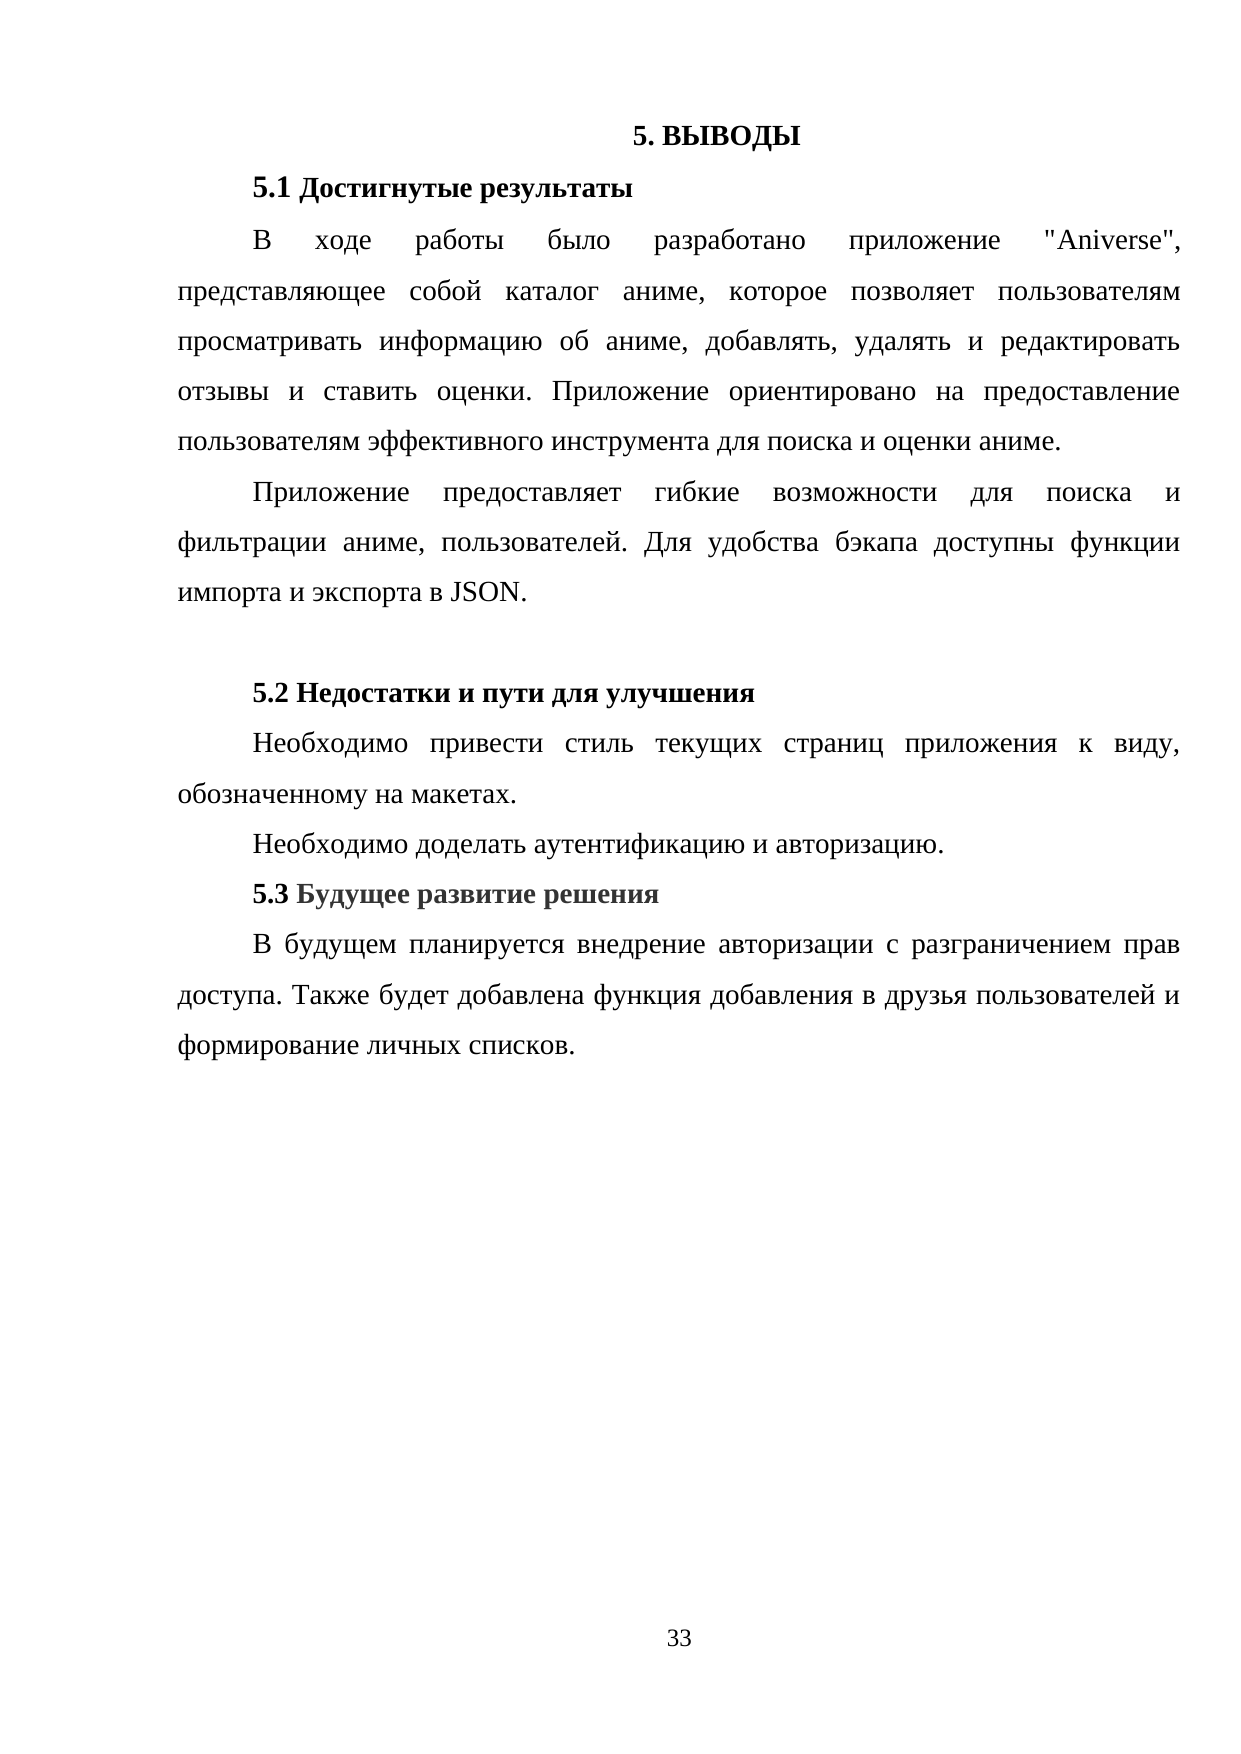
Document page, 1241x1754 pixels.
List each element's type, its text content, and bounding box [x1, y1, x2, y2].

text Необходимо доделать аутентификацию и авторизацию. [177, 826, 1181, 859]
text 5.1 Достигнутые результаты [177, 168, 1181, 204]
text Необходимо привести стиль текущих страниц приложения к виду, обозначенному на макетах. [177, 725, 1181, 809]
text 5. ВЫВОДЫ [177, 118, 1181, 152]
text 5.3 Будущее развитие решения [177, 876, 1181, 910]
text Приложение предоставляет гибкие возможности для поиска и фильтрации аниме, пользователей. Для удобства бэкапа доступны функции импорта и экспорта в JSON. [177, 474, 1181, 608]
text В будущем планируется внедрение авторизации с разграничением прав доступа. Также будет добавлена функция добавления в друзья пользователей и формирование личных списков. [177, 927, 1181, 1061]
text 5.2 Недостатки и пути для улучшения [177, 675, 1181, 709]
text В ходе работы было разработано приложение "Aniverse", представляющее собой каталог аниме, которое позволяет пользователям просматривать информацию об аниме, добавлять, удалять и редактировать отзывы и ставить оценки. Приложение ориентировано на предоставление пользователям эффективного инструмента для поиска и оценки аниме. [177, 222, 1181, 457]
